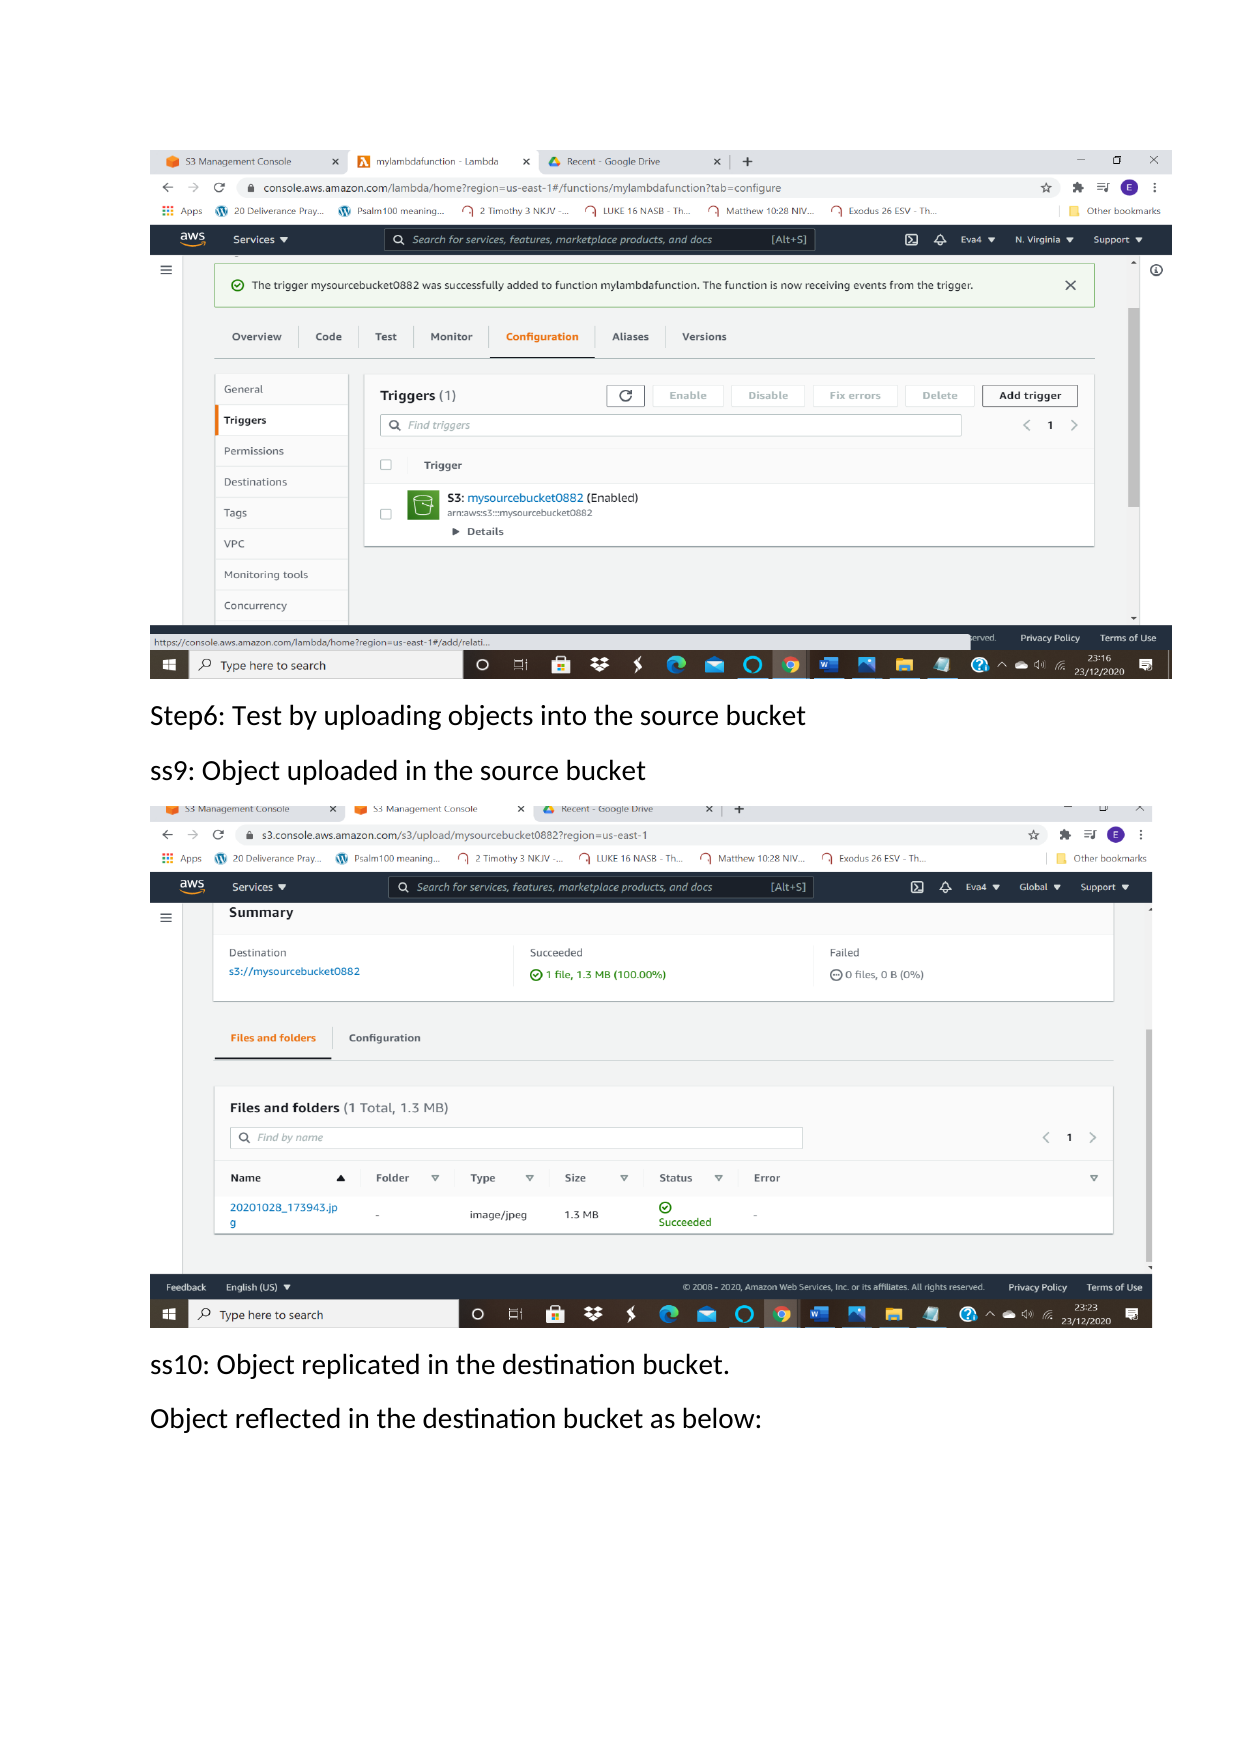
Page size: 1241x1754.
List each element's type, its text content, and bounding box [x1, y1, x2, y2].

text ss10: Object replicated in the destination bucket. [150, 1346, 1090, 1382]
text Step6: Test by uploading objects into the source bucket [150, 697, 1090, 733]
text Object reflected in the destination bucket as below: [150, 1401, 1090, 1436]
text ss9: Object uploaded in the source bucket [150, 752, 1090, 787]
